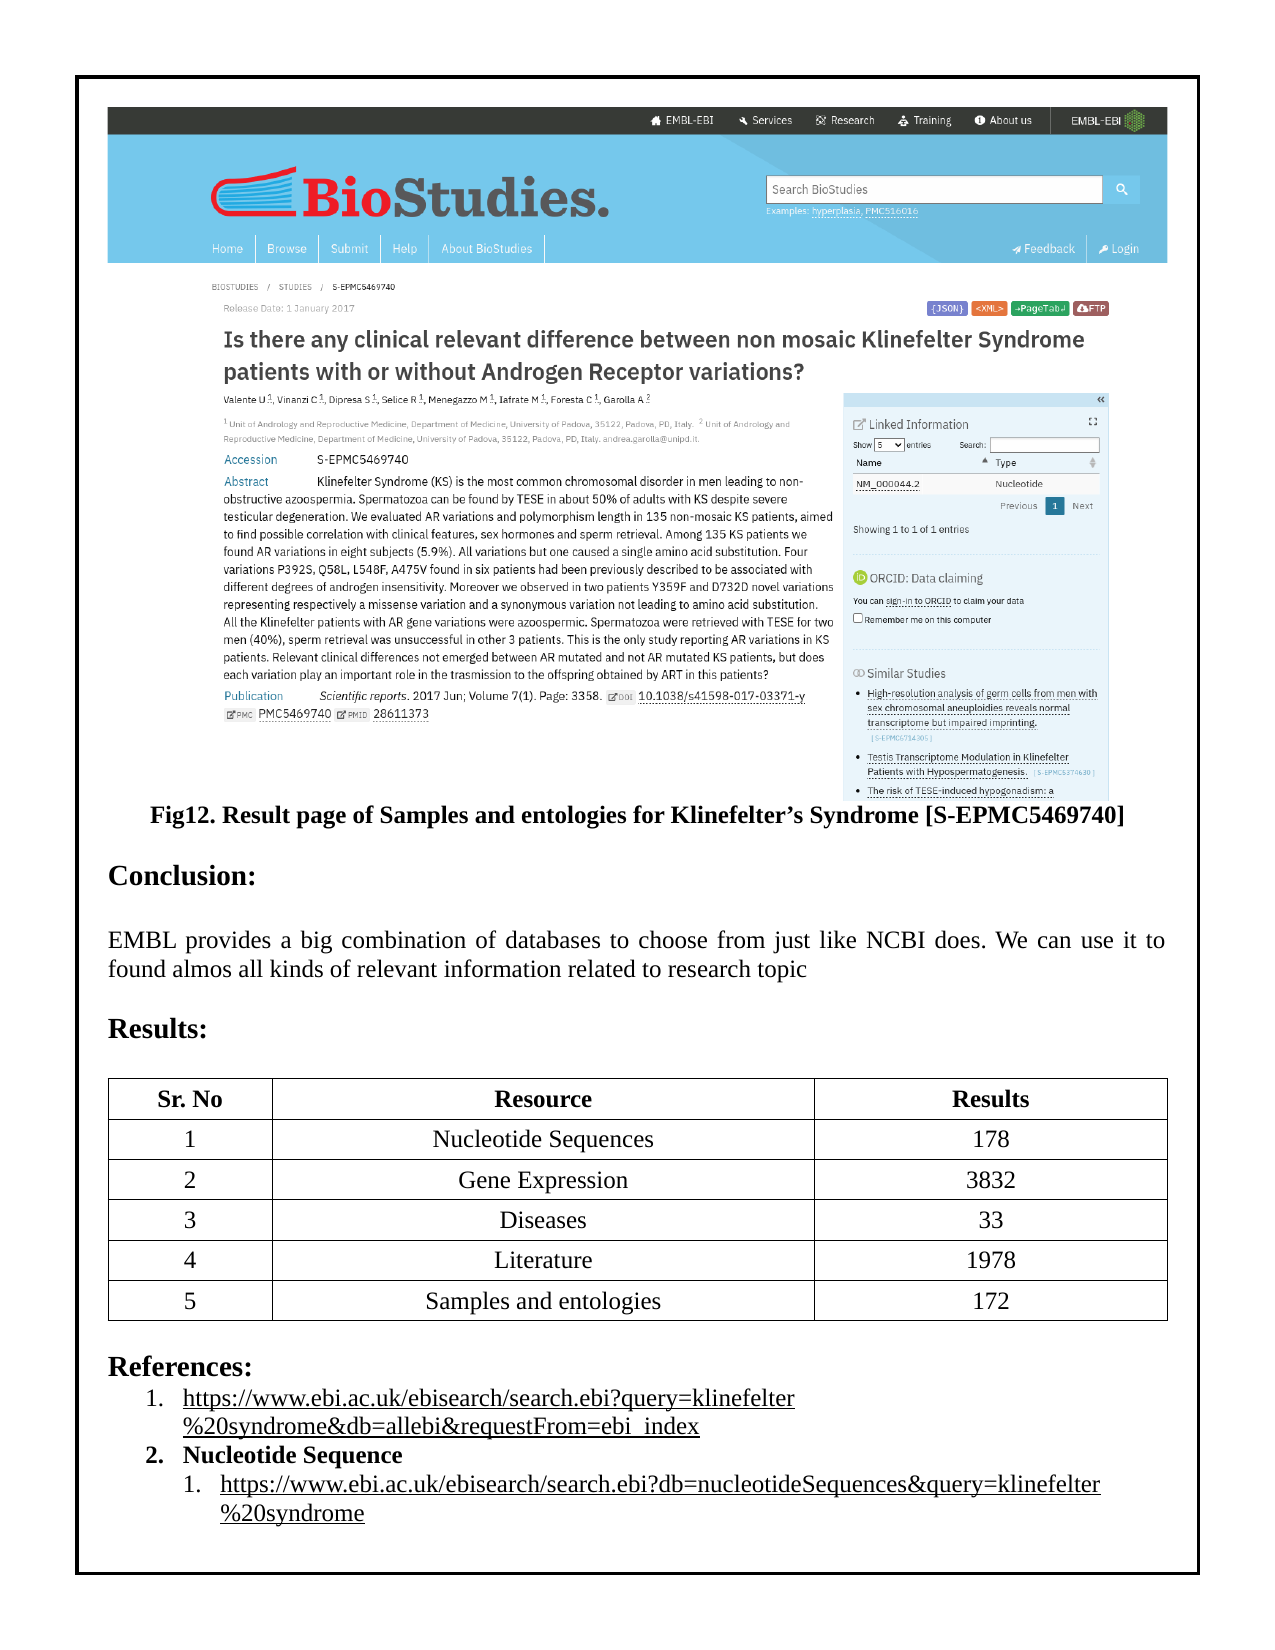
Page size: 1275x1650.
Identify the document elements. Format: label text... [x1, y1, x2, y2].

table_cell 3832 [815, 1160, 1167, 1199]
table_cell 2 [109, 1160, 272, 1199]
table_cell 3 [109, 1200, 272, 1239]
text Results: [108, 1011, 1167, 1045]
table_cell 5 [109, 1281, 272, 1320]
table_header Results [815, 1079, 1167, 1119]
table_cell Diseases [273, 1200, 814, 1239]
table_cell Samples and entologies [273, 1281, 814, 1320]
table_header Resource [273, 1079, 814, 1119]
table_cell Gene Expression [273, 1160, 814, 1199]
table_cell Nucleotide Sequences [273, 1120, 814, 1159]
list https://www.ebi.ac.uk/ebisearch/search.ebi?query=klinefelter%20syndrome&db=allebi&requestFrom=ebi_index [145, 1383, 1167, 1440]
table_cell Literature [273, 1241, 814, 1280]
table_cell 33 [815, 1200, 1167, 1239]
table_cell 1978 [815, 1241, 1167, 1280]
table_cell 178 [815, 1120, 1167, 1159]
table_cell 4 [109, 1241, 272, 1280]
text Fig12. Result page of Samples and entologies for Klinefelter’s Syndrome [S-EPMC5469740] [108, 801, 1167, 829]
table_header Sr. No [109, 1079, 272, 1119]
table_cell 1 [109, 1120, 272, 1159]
picture [107, 107, 1168, 801]
table_cell 172 [815, 1281, 1167, 1320]
list https://www.ebi.ac.uk/ebisearch/search.ebi?db=nucleotideSequences&query=klinefelter%20syndrome [183, 1469, 1167, 1526]
text EMBL provides a big combination of databases to choose from just like NCBI does. We can use it to found almos all kinds of relevant information related to research topic [108, 925, 1167, 982]
text Conclusion: [108, 858, 1167, 891]
list Nucleotide Sequence [145, 1440, 1167, 1469]
text References: [108, 1349, 1167, 1383]
